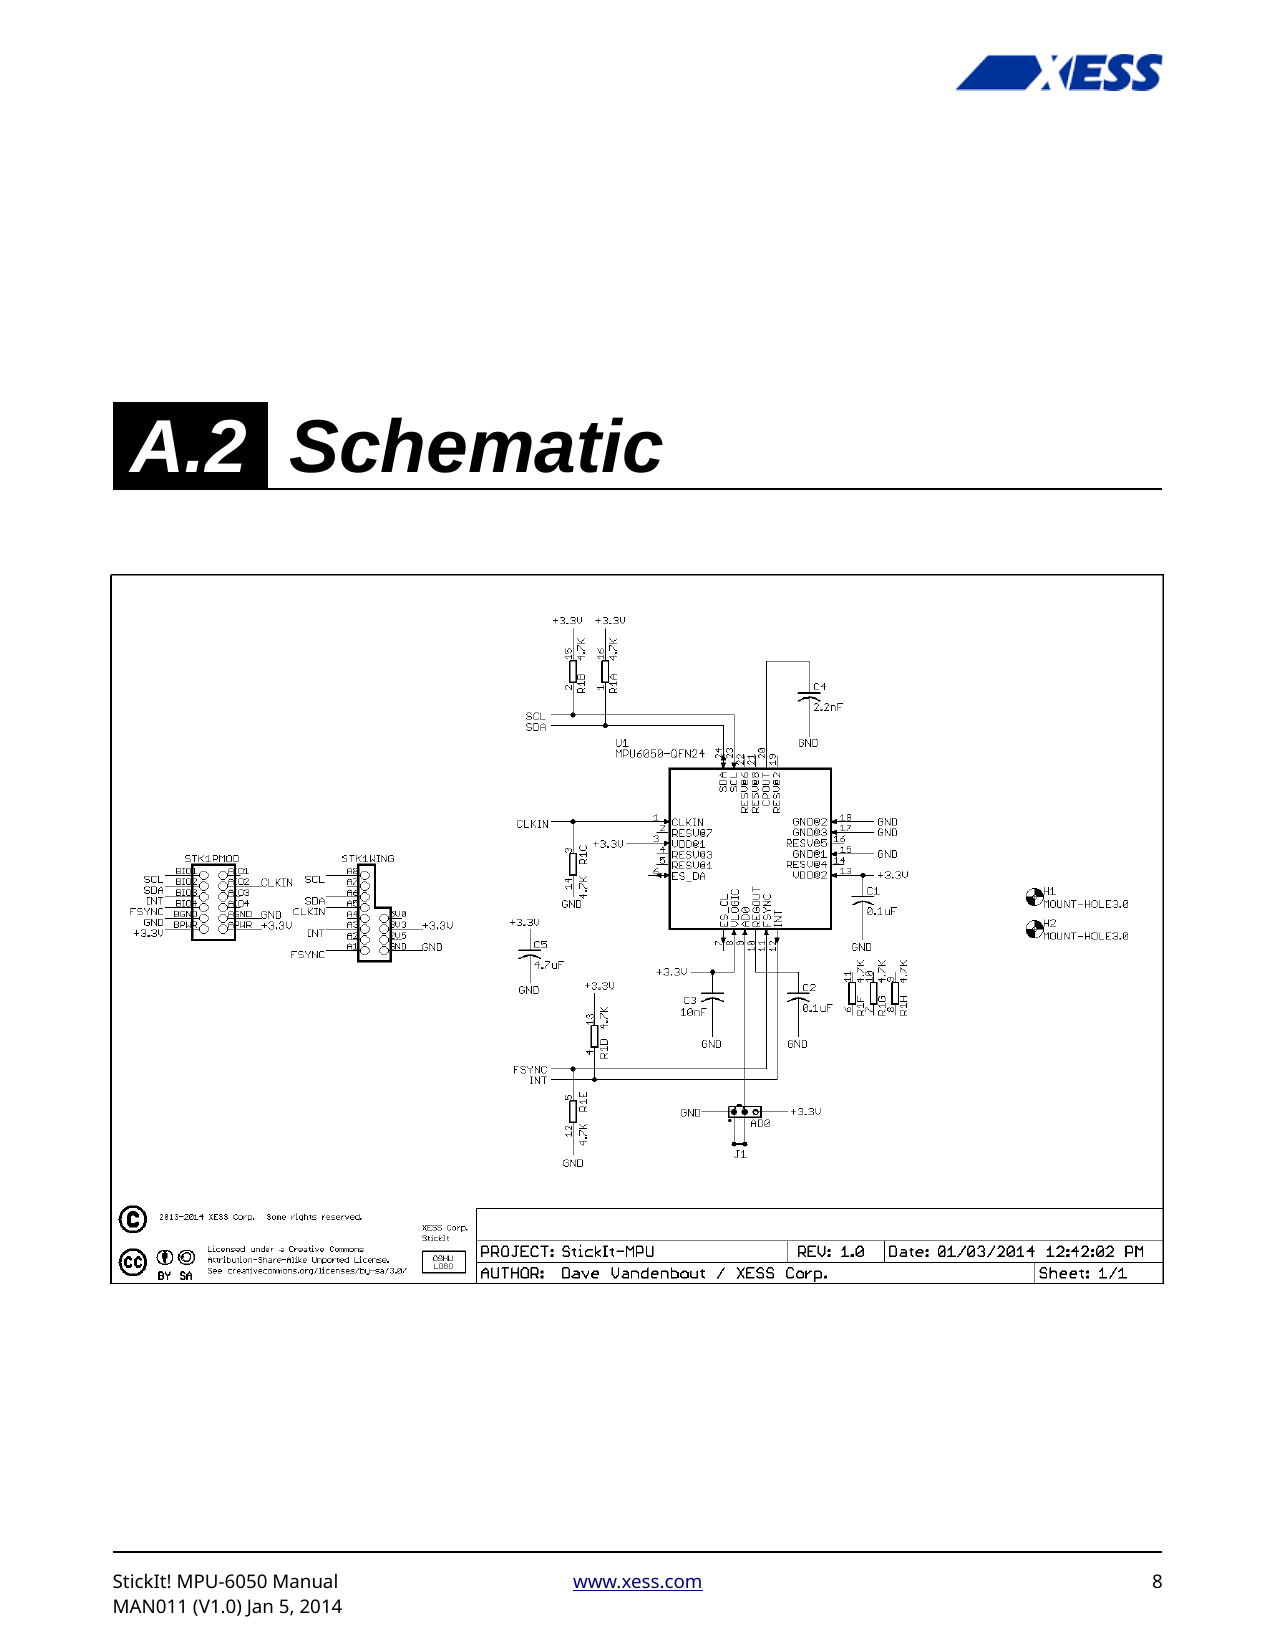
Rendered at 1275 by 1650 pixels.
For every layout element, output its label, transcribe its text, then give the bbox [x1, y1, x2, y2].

picture [110, 573, 1165, 1286]
subtitle Schematic [268, 402, 1162, 488]
picture [955, 54, 1163, 91]
